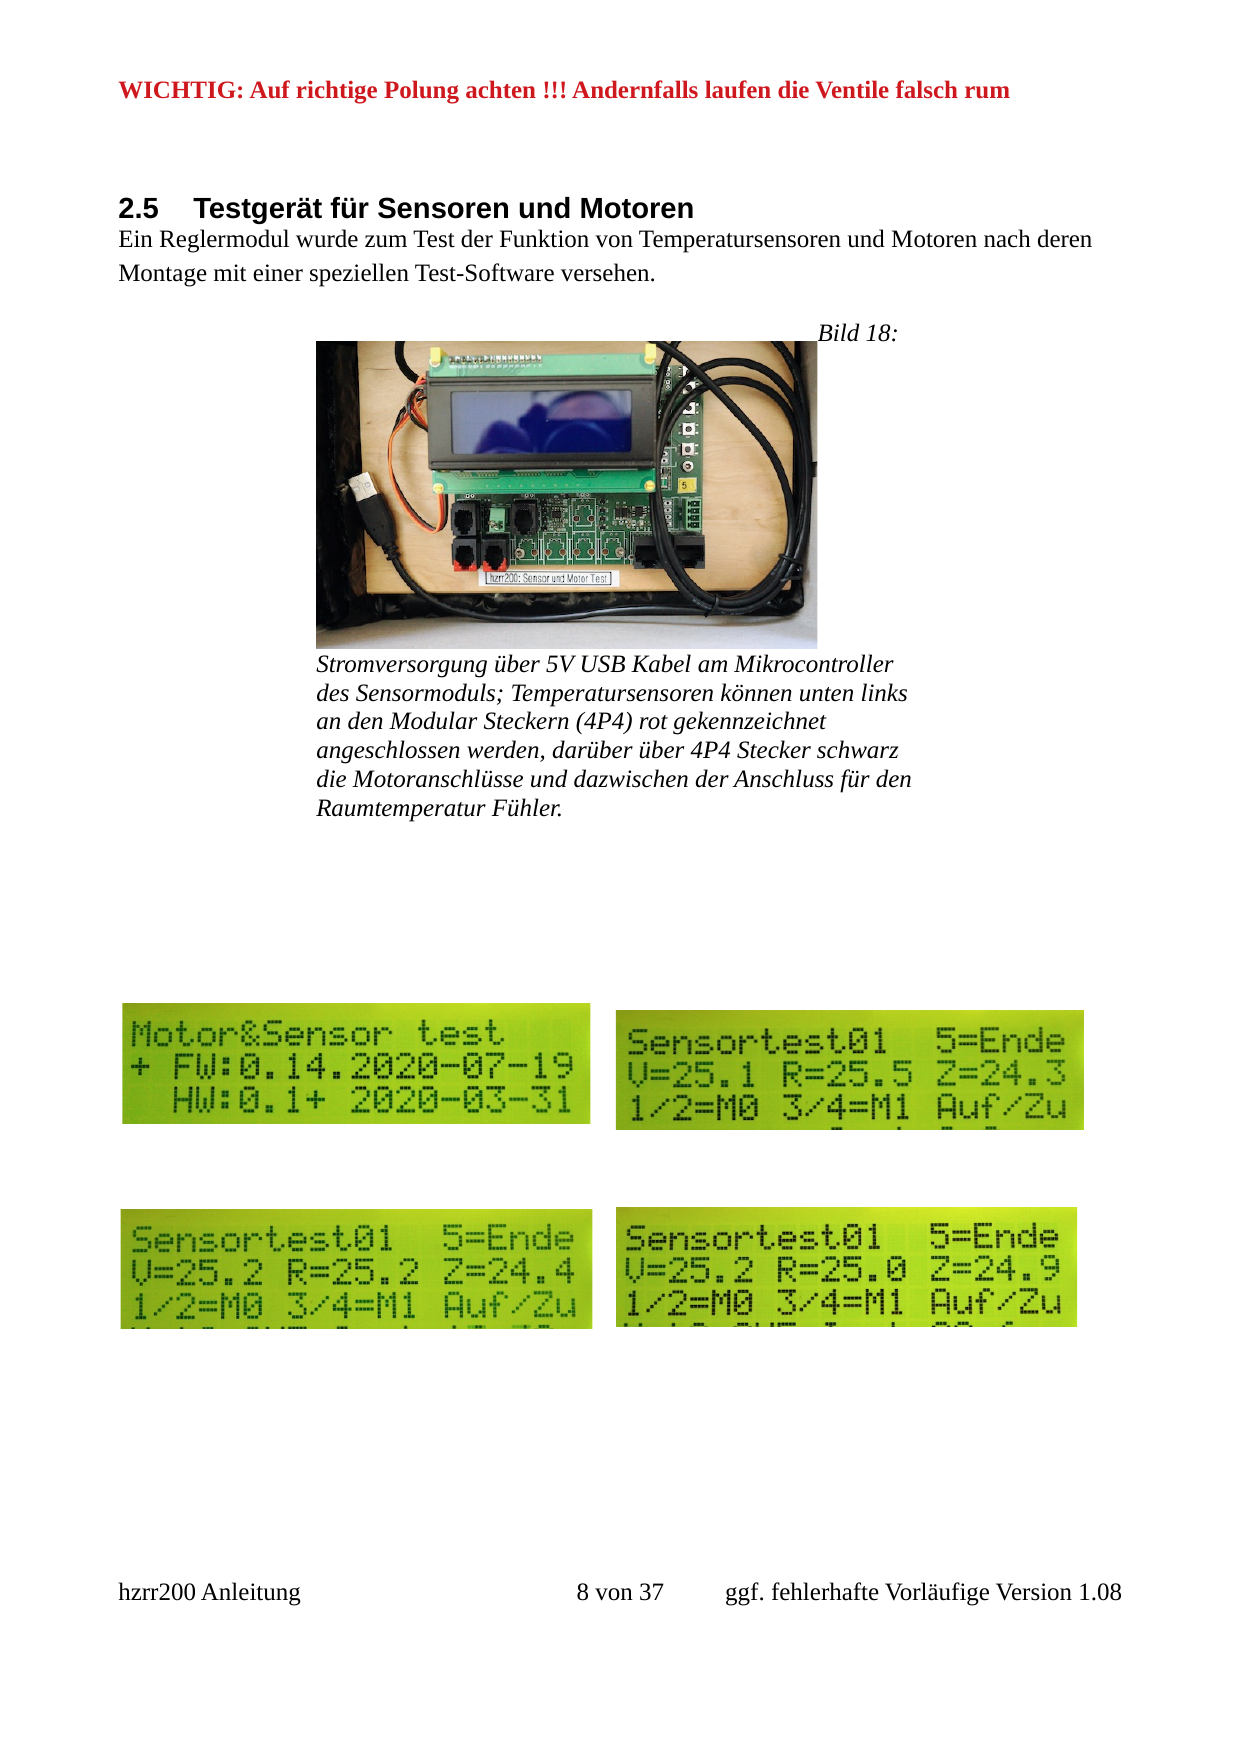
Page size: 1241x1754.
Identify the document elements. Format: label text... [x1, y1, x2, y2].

text Bild 20: Erste Anzeige nach dem Start; V)orlauf- R)ücklauf- Z)immertemperatur in °C; Taste1: Motor0 Auf ... Taste4: Motor1 Zu; Taste 5 Neu starten [616, 987, 1084, 1010]
text Bild 19: Start Anzeige [122, 980, 590, 1003]
picture [615, 1010, 1084, 1130]
text Ein Reglermodul wurde zum Test der Funktion von Temperatursensoren und Motoren nach deren Montage mit einer speziellen Test-Software versehen. [118, 224, 1122, 286]
picture [122, 1003, 591, 1124]
picture [120, 1209, 593, 1329]
text WICHTIG: Auf richtige Polung achten !!! Andernfalls laufen die Ventile falsch rum [118, 75, 1122, 104]
text Bild 18: Stromversorgung über 5V USB Kabel am Mikrocontroller des Sensormoduls; Temperatursensoren können unten links an den Modular Steckern (4P4) rot gekennzeichnet angeschlossen werden, darüber über 4P4 Stecker schwarz die Motoranschlüsse und dazwischen der Anschluss für den Raumtemperatur Fühler. [316, 318, 924, 821]
text Bild 22: Taste1 bei angeschlossenem Motor gedrückt: Motor0 Auf, Strom ist 15.3mA (typischer Wert, kann ca. 10 bis 40mA sein) [121, 1186, 592, 1209]
subtitle Testgerät für Sensoren und Motoren [118, 191, 1122, 224]
text Bild 21: Taste2 bei angeschlossenem Motor gedrückt: Motor0 Zu auf Anschlag, Strom ist 98.6mA (typischer Wert, kann zwischen 80 und 120mA sein) [616, 1184, 1077, 1207]
picture [316, 341, 818, 649]
picture [616, 1207, 1078, 1327]
